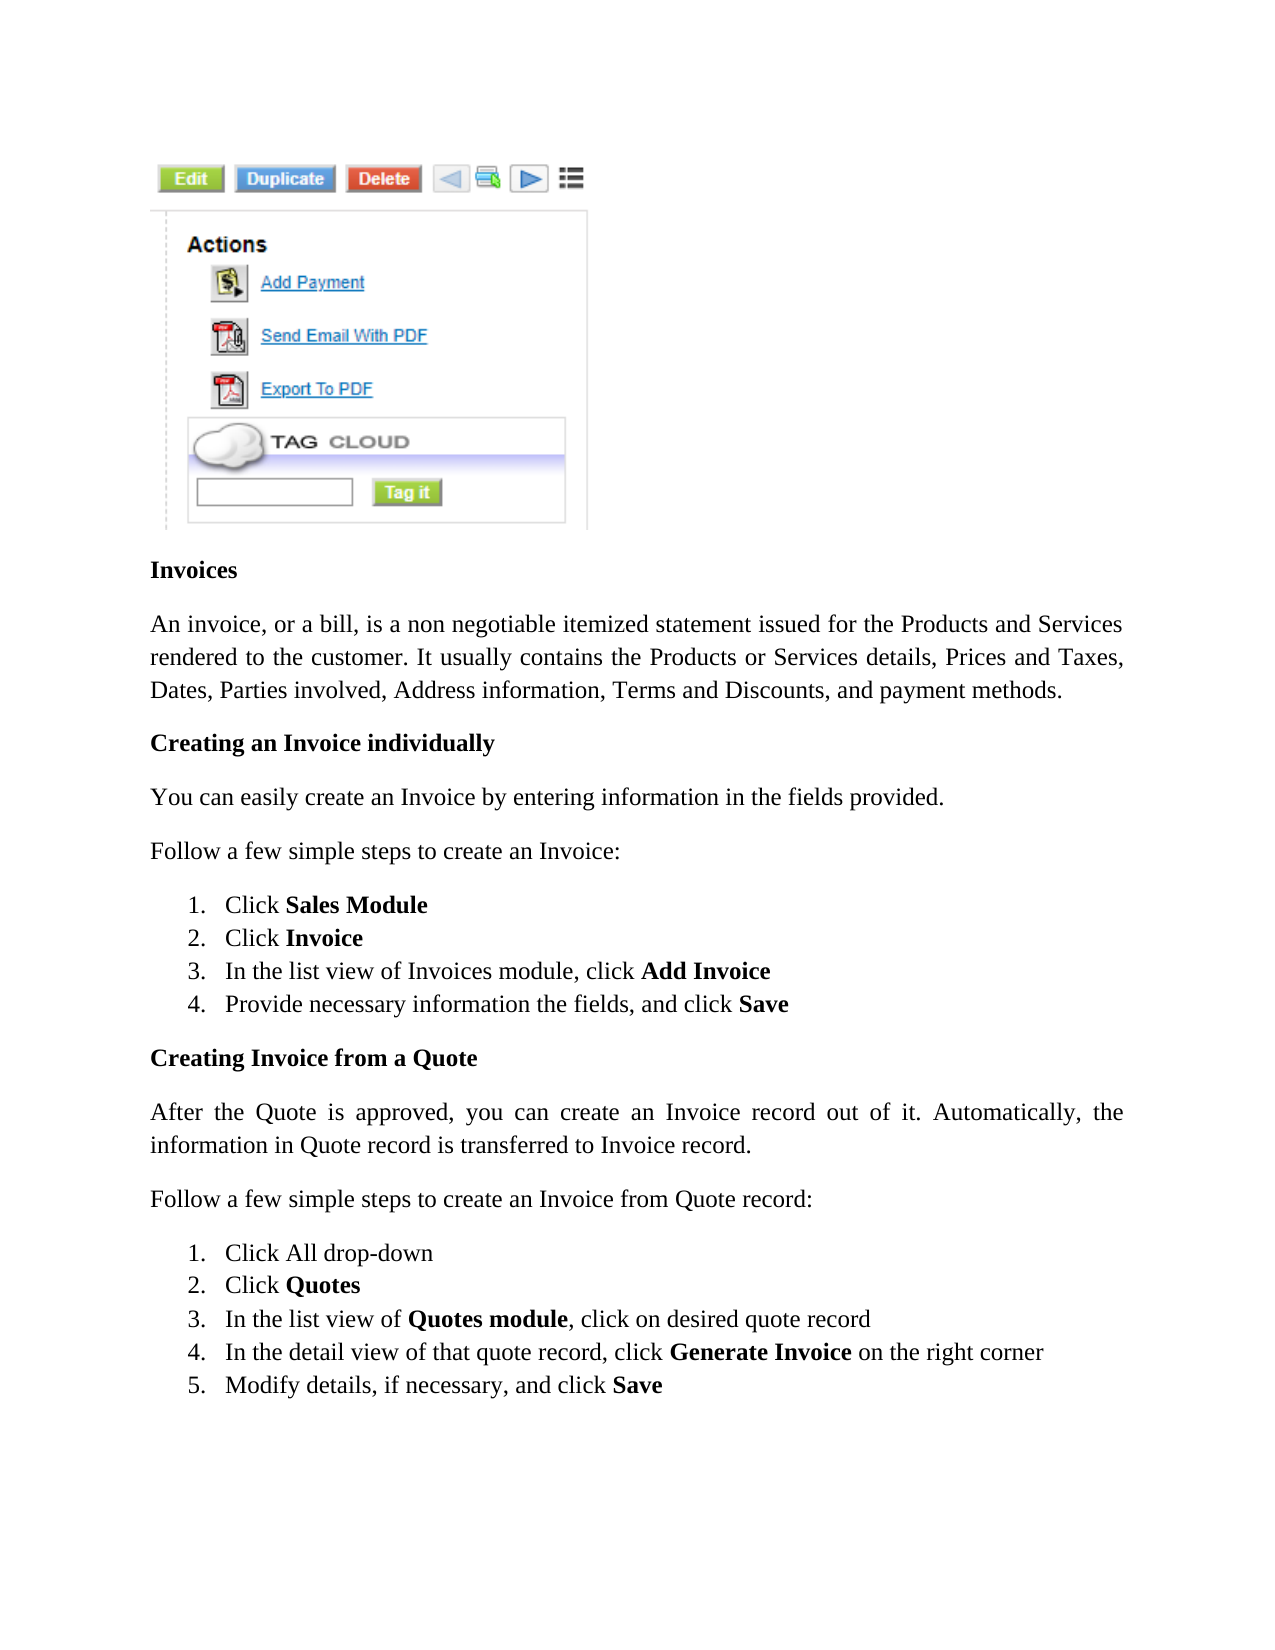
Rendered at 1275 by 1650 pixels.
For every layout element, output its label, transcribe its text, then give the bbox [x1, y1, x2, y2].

text You can easily create an Invoice by entering information in the fields provided. [150, 782, 1125, 811]
text An invoice, or a bill, is a non negotiable itemized statement issued for the Products and Services rendered to the customer. It usually contains the Products or Services details, Prices and Taxes, Dates, Parties involved, Address information, Terms and Discounts, and payment methods. [150, 609, 1125, 703]
list Click Sales Module [187, 890, 1125, 919]
text After the Quote is approved, you can create an Invoice record out of it. Automatically, the information in Quote record is transferred to Invoice record. [150, 1097, 1125, 1159]
list Click All drop-down [187, 1238, 1125, 1266]
list In the list view of Quotes module, click on desired quote record [187, 1304, 1125, 1332]
picture [150, 150, 632, 530]
list Click Quotes [187, 1271, 1125, 1299]
list Click Invoice [187, 923, 1125, 952]
text Follow a few simple steps to create an Invoice: [150, 836, 1125, 865]
list In the detail view of that quote record, click Generate Invoice on the right corner [187, 1337, 1125, 1365]
text Follow a few simple steps to create an Invoice from Quote record: [150, 1184, 1125, 1212]
list Provide necessary information the fields, and click Save [187, 989, 1125, 1018]
text Creating Invoice from a Quote [150, 1043, 1125, 1072]
text Invoices [150, 555, 1125, 583]
list In the list view of Invoices module, click Add Invoice [187, 956, 1125, 985]
list Modify details, if necessary, and click Save [187, 1370, 1125, 1398]
text Creating an Invoice individually [150, 728, 1125, 757]
